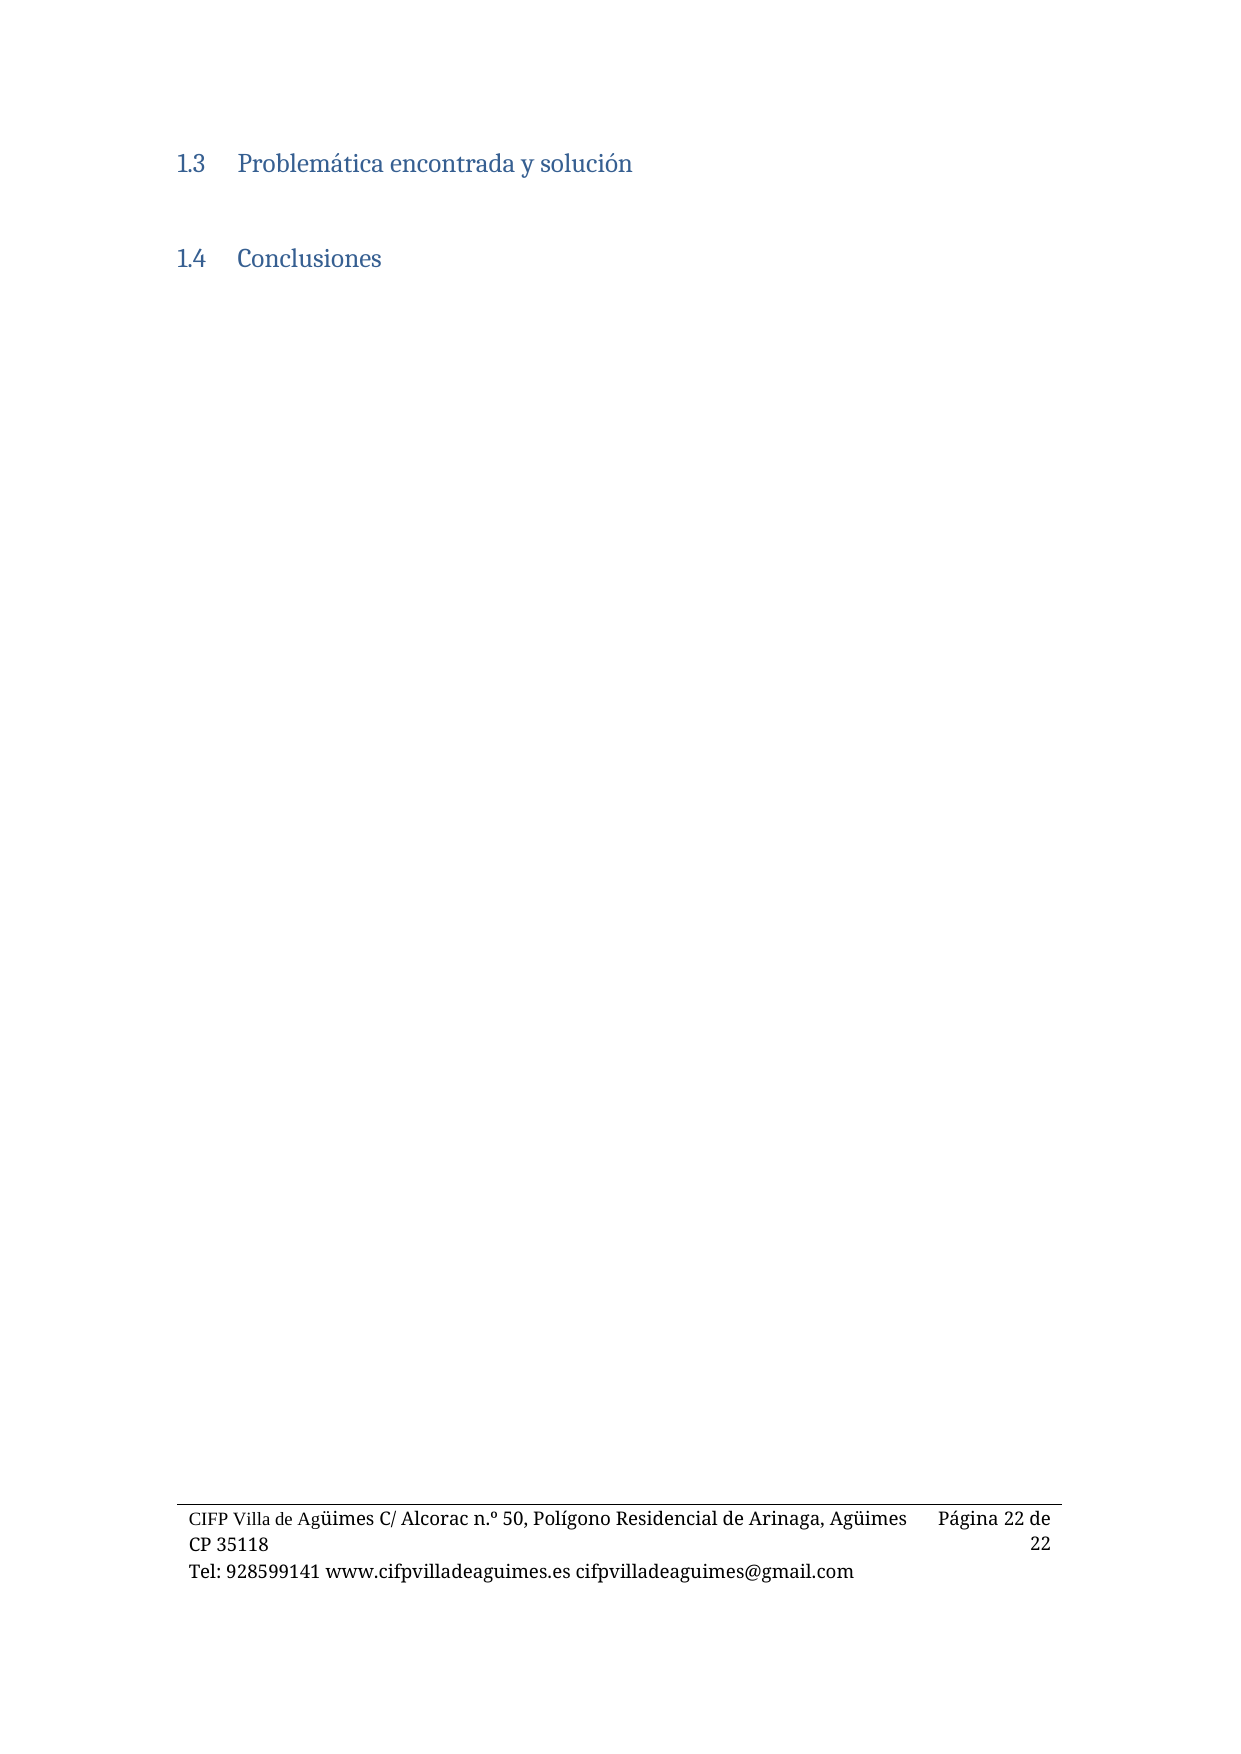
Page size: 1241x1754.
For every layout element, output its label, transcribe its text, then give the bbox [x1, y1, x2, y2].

subtitle Problemática encontrada y solución [177, 148, 1063, 179]
subtitle Conclusiones [177, 243, 1063, 274]
